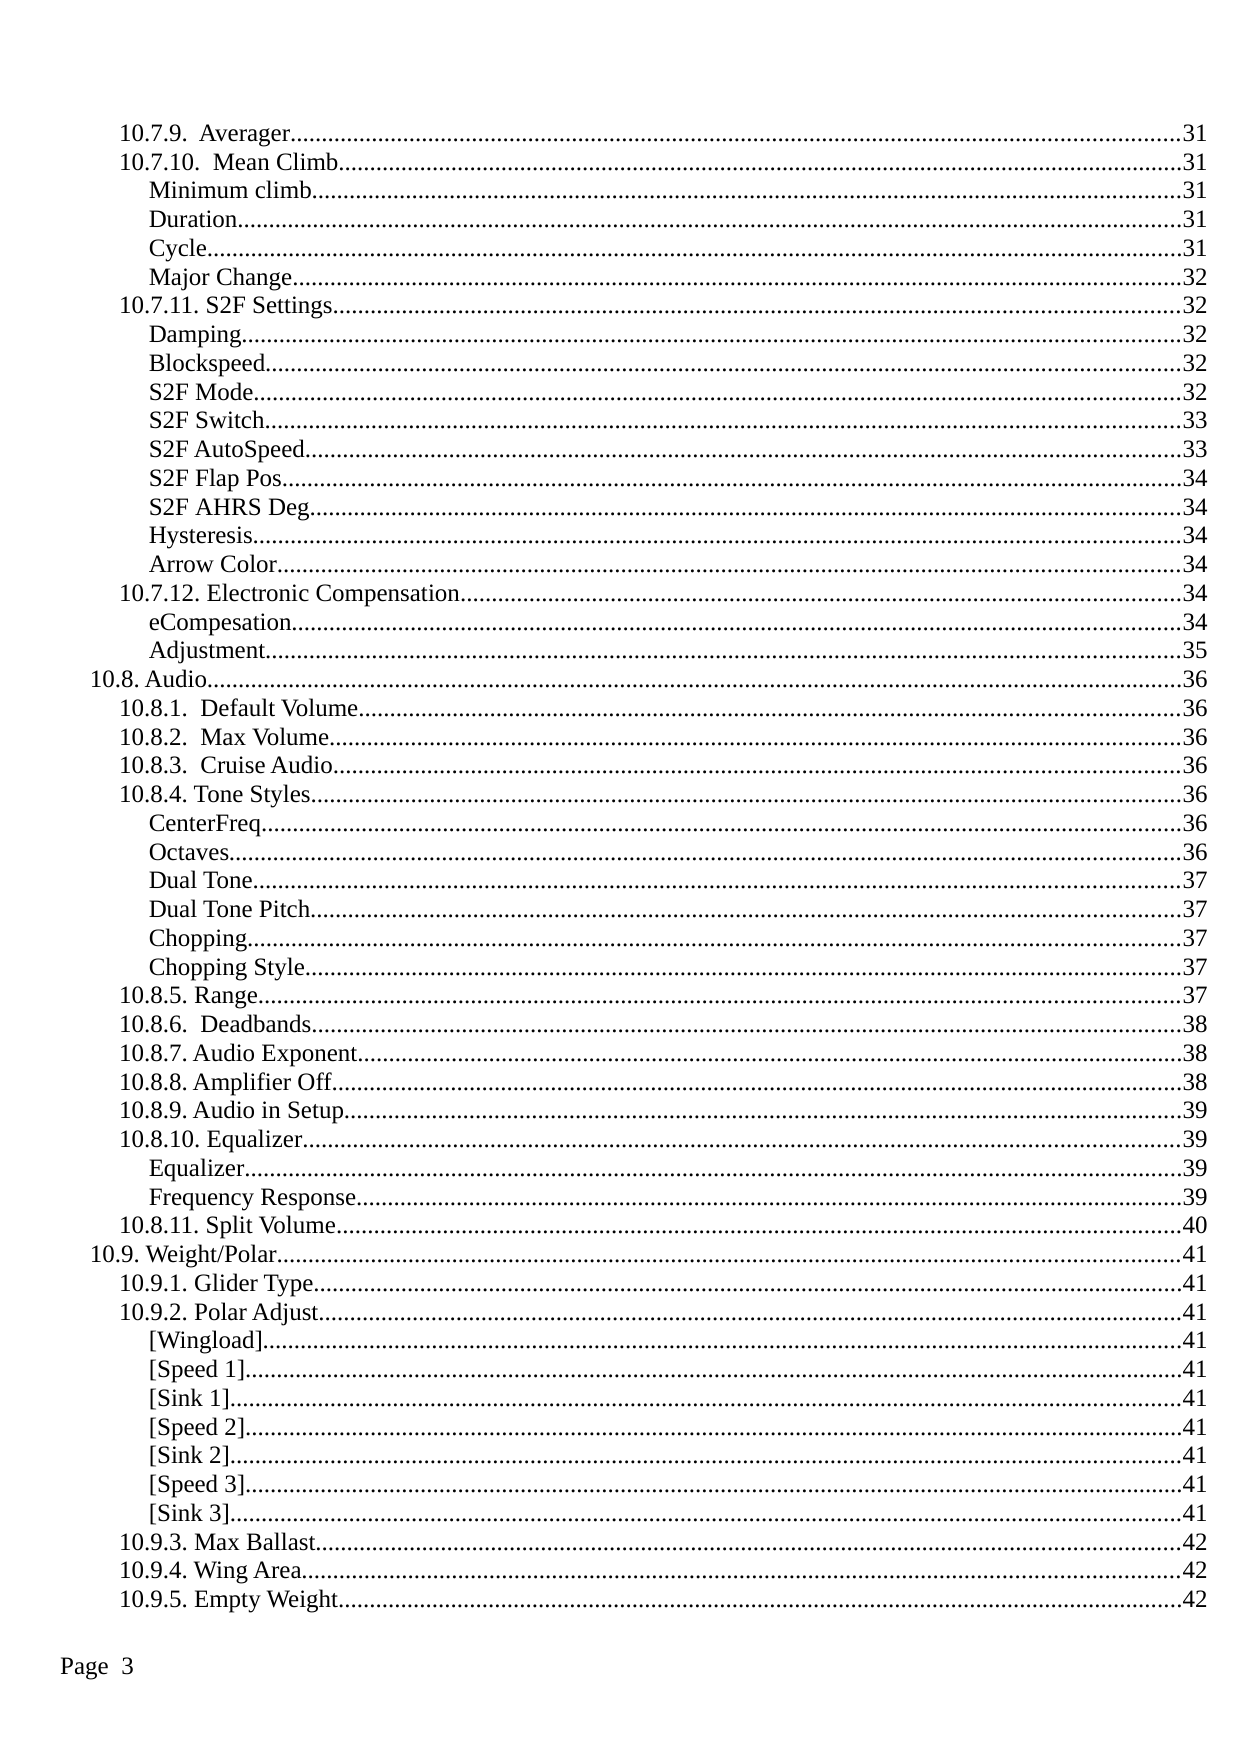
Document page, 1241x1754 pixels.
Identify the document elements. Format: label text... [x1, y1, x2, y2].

text Cycle 31 [148, 233, 1207, 262]
text S2F Mode 32 [148, 377, 1207, 406]
text Major Change 32 [148, 262, 1207, 291]
text Damping 32 [148, 319, 1207, 348]
text 10.7.12. Electronic Compensation 34 [119, 578, 1207, 607]
text 10.7.9. Averager 31 [119, 118, 1207, 147]
text [Sink 2] 41 [148, 1441, 1207, 1469]
text eCompesation 34 [148, 607, 1207, 636]
text 10.8.4. Tone Styles 36 [119, 779, 1207, 808]
text Hysteresis 34 [148, 521, 1207, 549]
text 10.9. Weight/Polar 41 [89, 1239, 1207, 1268]
text Blockspeed 32 [148, 348, 1207, 377]
text 10.8.9. Audio in Setup 39 [119, 1096, 1207, 1124]
text CenterFreq 36 [148, 808, 1207, 837]
text 10.9.2. Polar Adjust 41 [119, 1297, 1207, 1326]
text 10.8.10. Equalizer 39 [119, 1124, 1207, 1153]
text 10.9.1. Glider Type 41 [119, 1268, 1207, 1297]
text 10.9.4. Wing Area 42 [119, 1556, 1207, 1584]
text S2F Flap Pos 34 [148, 463, 1207, 492]
text Duration 31 [148, 204, 1207, 233]
text Octaves 36 [148, 837, 1207, 866]
text Adjustment 35 [148, 636, 1207, 664]
text 10.8.1. Default Volume 36 [119, 693, 1207, 722]
text [Speed 3] 41 [148, 1469, 1207, 1498]
text [Sink 1] 41 [148, 1383, 1207, 1412]
text 10.7.10. Mean Climb 31 [119, 147, 1207, 176]
text 10.8.5. Range 37 [119, 981, 1207, 1009]
text [Sink 3] 41 [148, 1498, 1207, 1527]
text [Speed 2] 41 [148, 1412, 1207, 1441]
text S2F AHRS Deg 34 [148, 492, 1207, 521]
text S2F AutoSpeed 33 [148, 434, 1207, 463]
text Dual Tone Pitch 37 [148, 894, 1207, 923]
text Minimum climb 31 [148, 176, 1207, 204]
text Equalizer 39 [148, 1153, 1207, 1182]
text S2F Switch 33 [148, 406, 1207, 434]
text 10.8.8. Amplifier Off 38 [119, 1067, 1207, 1096]
text 10.9.5. Empty Weight 42 [119, 1584, 1207, 1613]
text 10.8.6. Deadbands 38 [119, 1009, 1207, 1038]
text [Wingload] 41 [148, 1326, 1207, 1354]
text Dual Tone 37 [148, 866, 1207, 894]
text 10.8.2. Max Volume 36 [119, 722, 1207, 751]
text 10.9.3. Max Ballast 42 [119, 1527, 1207, 1556]
text 10.8.11. Split Volume 40 [119, 1211, 1207, 1239]
text 10.8.7. Audio Exponent 38 [119, 1038, 1207, 1067]
text Chopping Style 37 [148, 952, 1207, 981]
text 10.8.3. Cruise Audio 36 [119, 751, 1207, 779]
text 10.8. Audio 36 [89, 664, 1207, 693]
text 10.7.11. S2F Settings 32 [119, 291, 1207, 319]
text Arrow Color 34 [148, 549, 1207, 578]
text [Speed 1] 41 [148, 1354, 1207, 1383]
text Chopping 37 [148, 923, 1207, 952]
text Frequency Response 39 [148, 1182, 1207, 1211]
